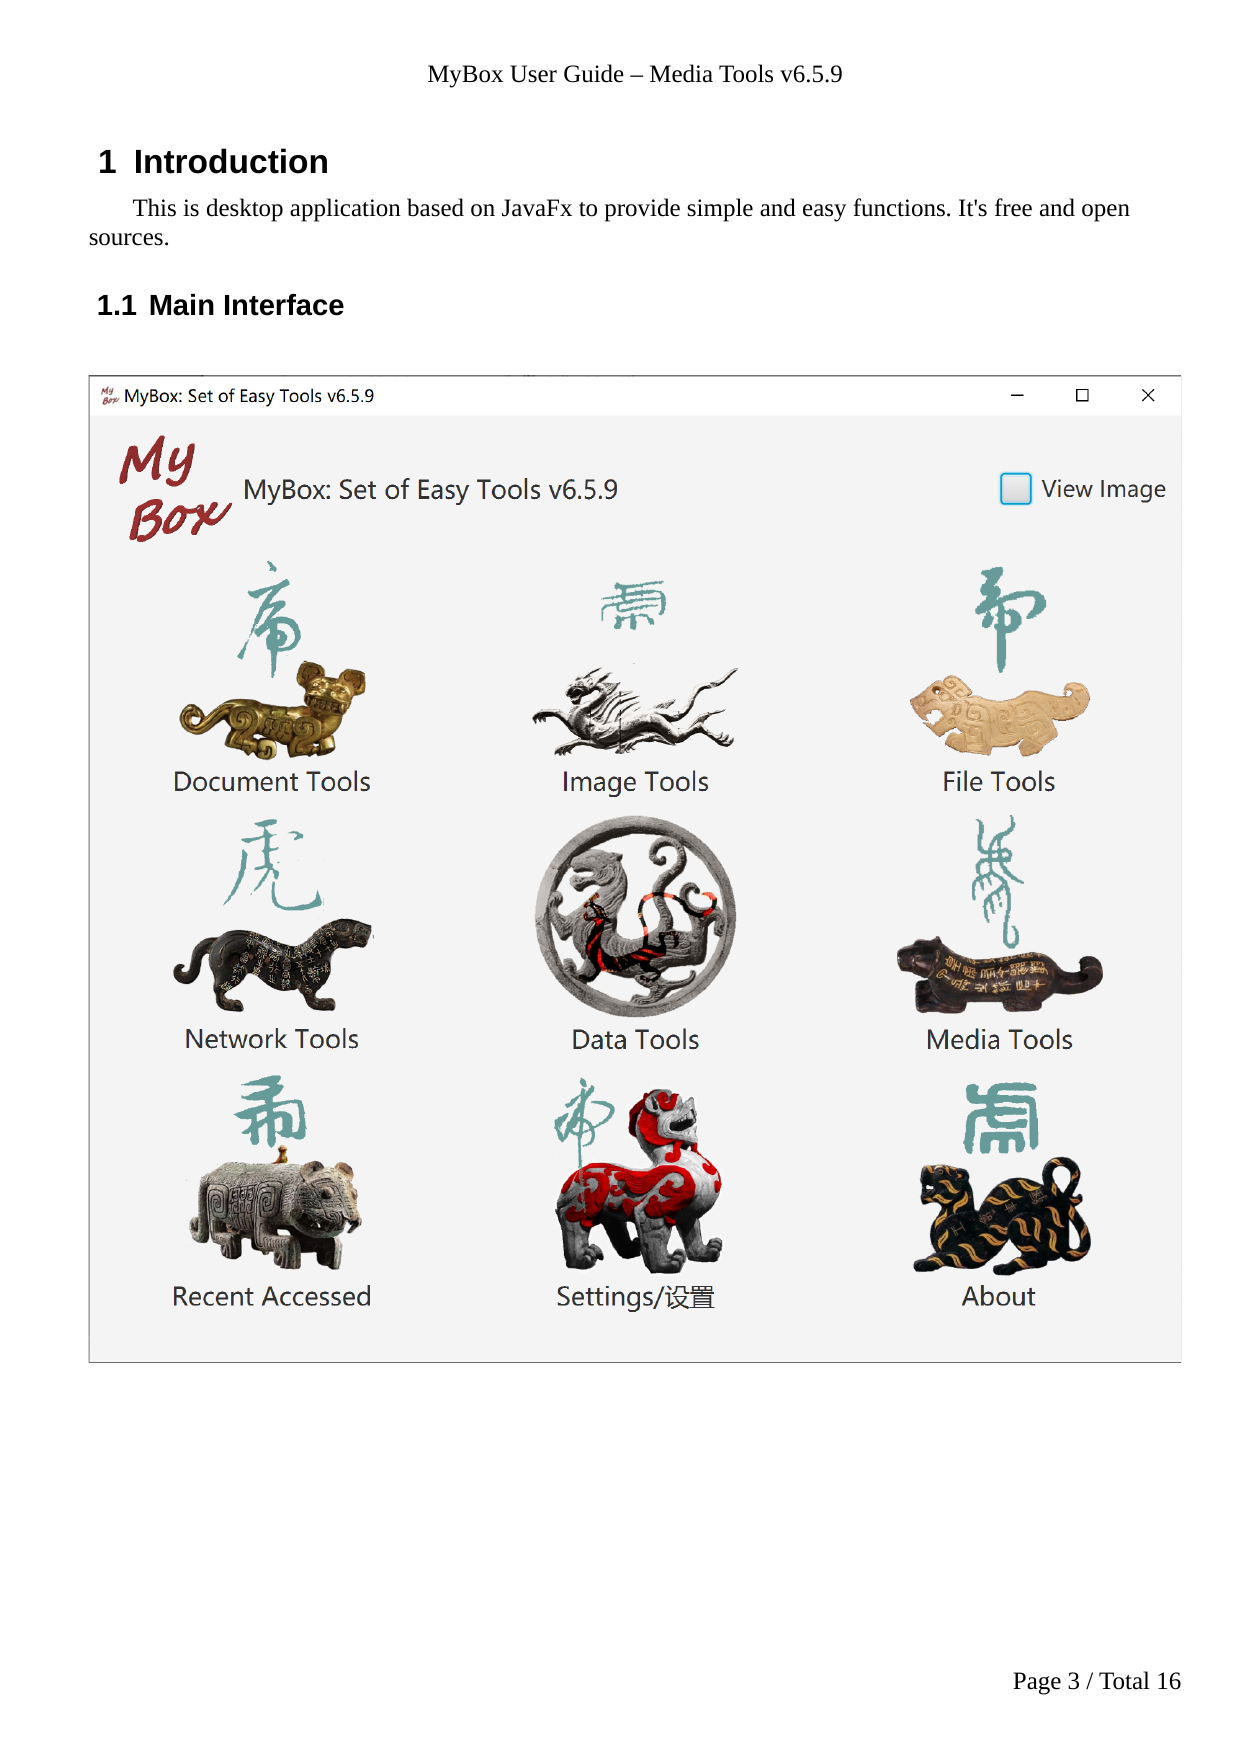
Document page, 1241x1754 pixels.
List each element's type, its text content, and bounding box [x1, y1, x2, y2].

subtitle Introduction [88, 142, 1181, 181]
picture [88, 375, 1182, 1363]
subtitle Main Interface [88, 288, 1181, 322]
text This is desktop application based on JavaFx to provide simple and easy functions. It's free and open sources. [88, 193, 1181, 251]
